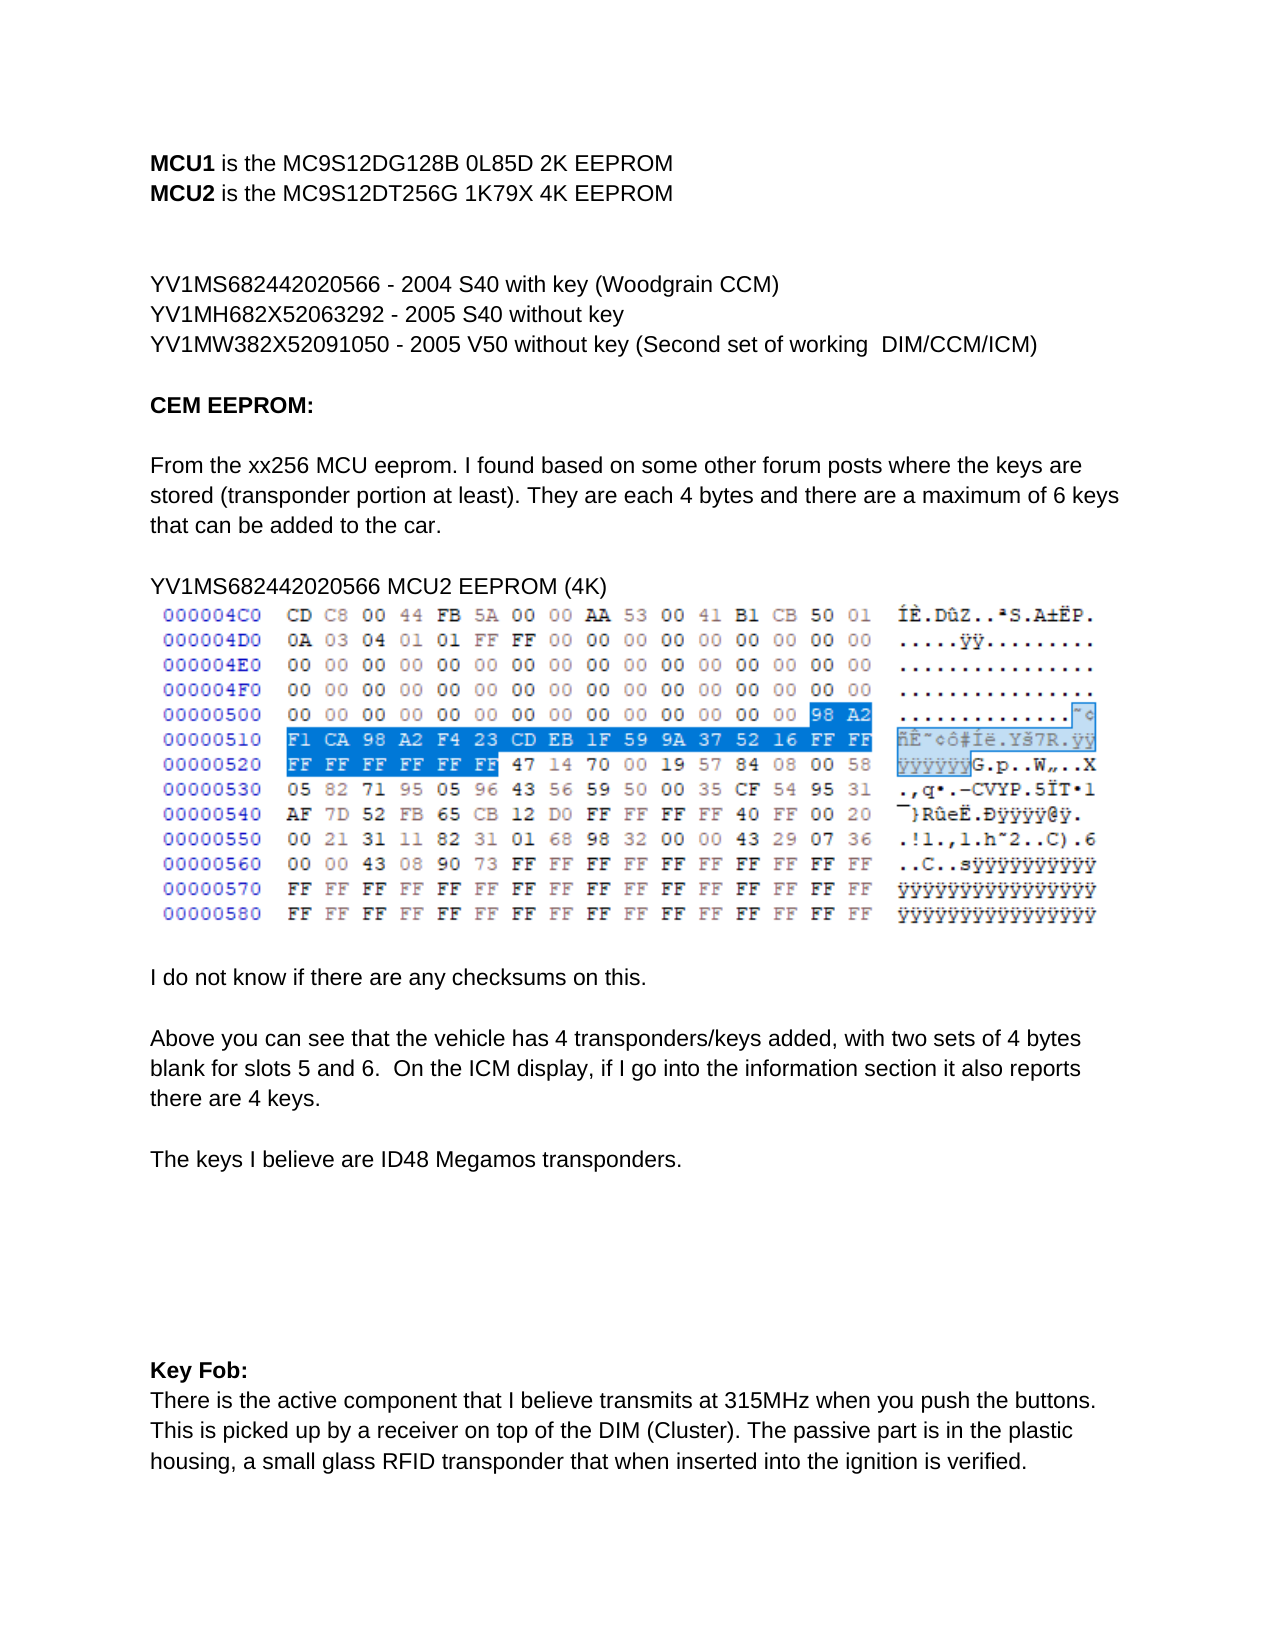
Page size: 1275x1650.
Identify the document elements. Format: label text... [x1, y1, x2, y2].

text MCU2 is the MC9S12DT256G 1K79X 4K EEPROM [150, 180, 1125, 207]
text MCU1 is the MC9S12DG128B 0L85D 2K EEPROM [150, 150, 1125, 176]
text The keys I believe are ID48 Megamos transponders. [150, 1146, 1125, 1172]
text I do not know if there are any checksums on this. [150, 964, 1125, 991]
text YV1MS682442020566 - 2004 S40 with key (Woodgrain CCM) [150, 271, 1125, 297]
text Key Fob: [150, 1357, 1125, 1383]
text YV1MW382X52091050 - 2005 V50 without key (Second set of working DIM/CCM/ICM) [150, 331, 1125, 358]
picture [150, 603, 1125, 931]
text There is the active component that I believe transmits at 315MHz when you push the buttons. This is picked up by a receiver on top of the DIM (Cluster). The passive part is in the plastic housing, a small glass RFID transponder that when inserted into the ignition is verified. [150, 1387, 1125, 1474]
text CEM EEPROM: [150, 392, 1125, 418]
text YV1MS682442020566 MCU2 EEPROM (4K) [150, 573, 1125, 599]
text YV1MH682X52063292 - 2005 S40 without key [150, 301, 1125, 327]
text Above you can see that the vehicle has 4 transponders/keys added, with two sets of 4 bytes blank for slots 5 and 6. On the ICM display, if I go into the information section it also reports there are 4 keys. [150, 1025, 1125, 1111]
text From the xx256 MCU eeprom. I found based on some other forum posts where the keys are stored (transponder portion at least). They are each 4 bytes and there are a maximum of 6 keys that can be added to the car. [150, 452, 1125, 539]
